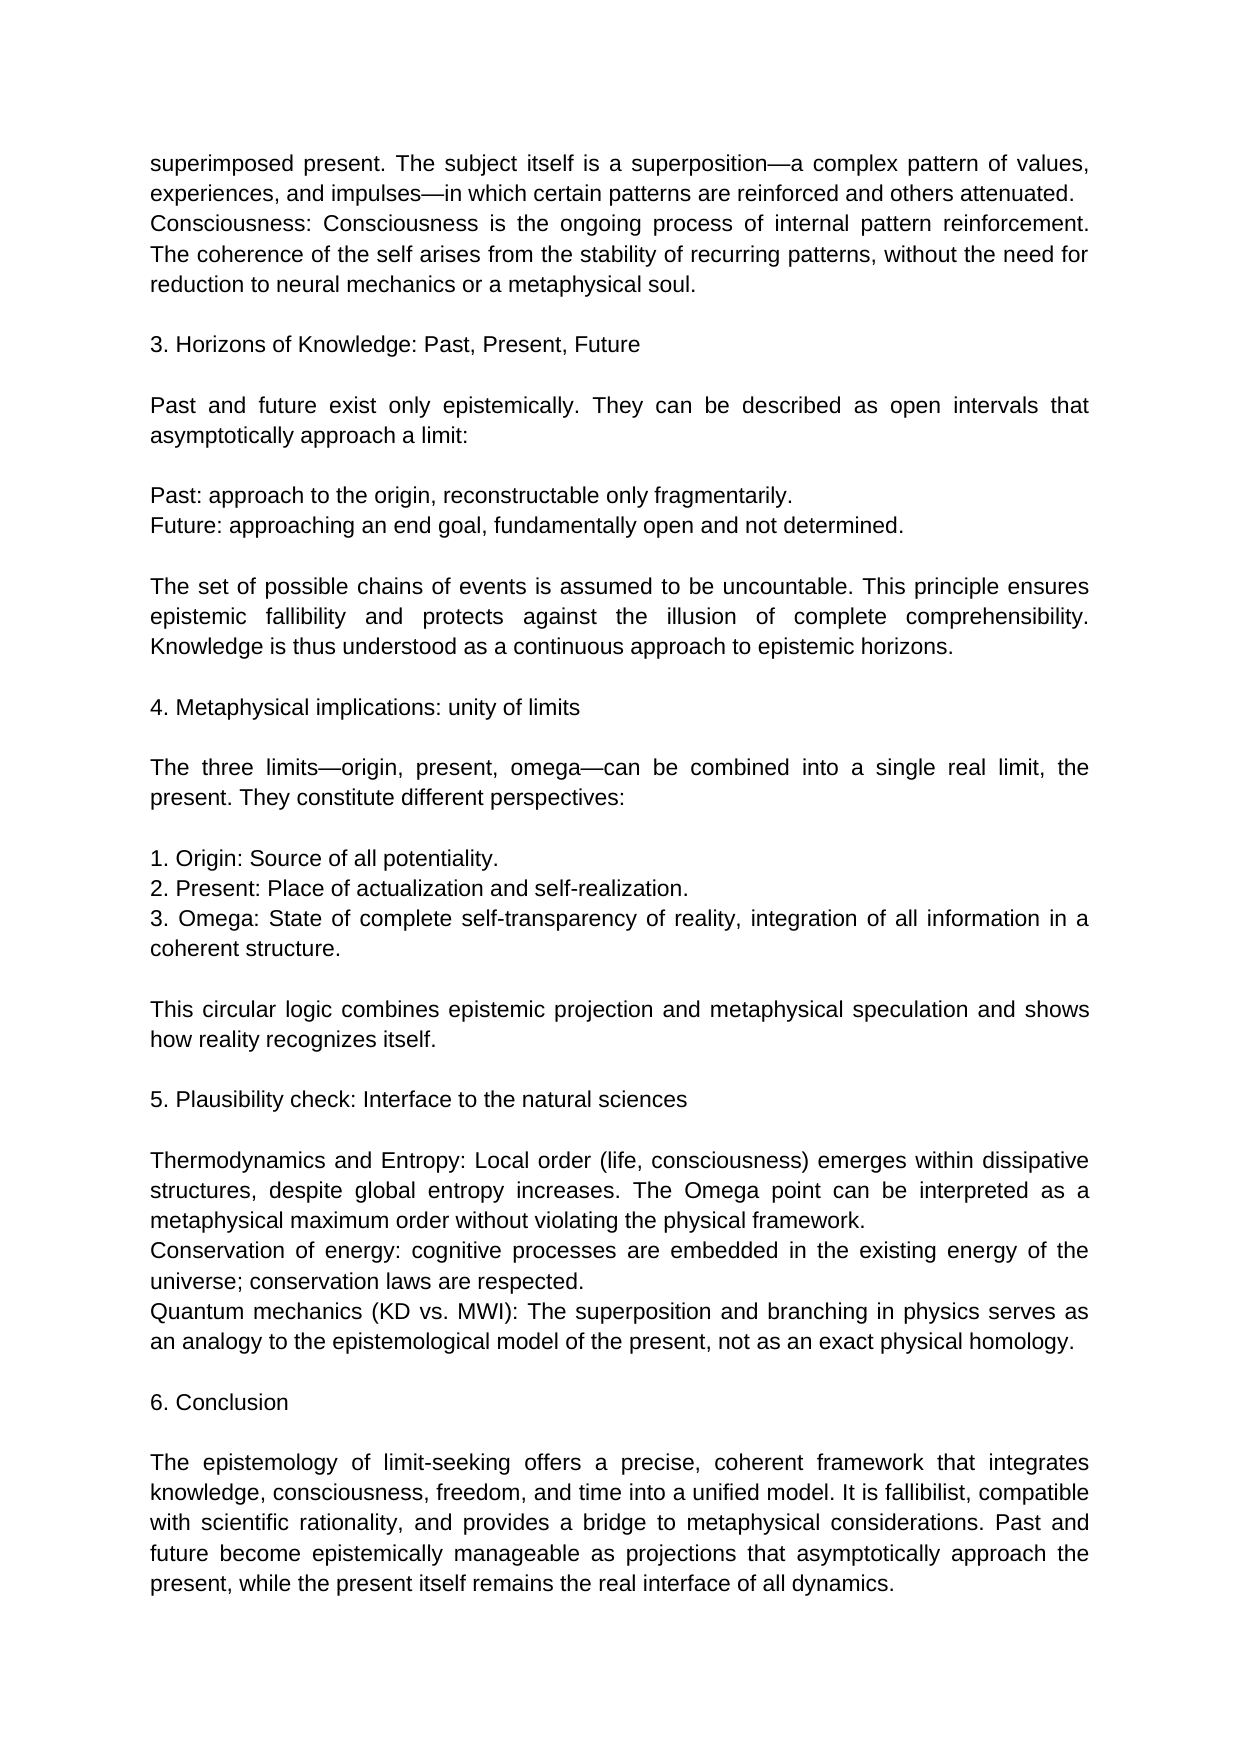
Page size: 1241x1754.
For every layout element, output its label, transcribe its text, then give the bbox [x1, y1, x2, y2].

text 3. Omega: State of complete self-transparency of reality, integration of all information in a coherent structure. [150, 905, 1090, 962]
text Thermodynamics and Entropy: Local order (life, consciousness) emerges within dissipative structures, despite global entropy increases. The Omega point can be interpreted as a metaphysical maximum order without violating the physical framework. [150, 1147, 1090, 1234]
text 3. Horizons of Knowledge: Past, Present, Future [150, 331, 1090, 358]
text Conservation of energy: cognitive processes are embedded in the existing energy of the universe; conservation laws are respected. [150, 1237, 1090, 1294]
text superimposed present. The subject itself is a superposition—a complex pattern of values, experiences, and impulses—in which certain patterns are reinforced and others attenuated. [150, 150, 1090, 207]
text The epistemology of limit-seeking offers a precise, coherent framework that integrates knowledge, consciousness, freedom, and time into a unified model. It is fallibilist, compatible with scientific rationality, and provides a bridge to metaphysical considerations. Past and future become epistemically manageable as projections that asymptotically approach the present, while the present itself remains the real interface of all dynamics. [150, 1449, 1090, 1596]
text Consciousness: Consciousness is the ongoing process of internal pattern reinforcement. The coherence of the self arises from the stability of recurring patterns, without the need for reduction to neural mechanics or a metaphysical soul. [150, 210, 1090, 297]
text 5. Plausibility check: Interface to the natural sciences [150, 1086, 1090, 1113]
text The set of possible chains of events is assumed to be uncountable. This principle ensures epistemic fallibility and protects against the illusion of complete comprehensibility. Knowledge is thus understood as a continuous approach to epistemic horizons. [150, 573, 1090, 660]
text This circular logic combines epistemic projection and metaphysical speculation and shows how reality recognizes itself. [150, 996, 1090, 1052]
text The three limits—origin, present, omega—can be combined into a single real limit, the present. They constitute different perspectives: [150, 754, 1090, 811]
text 4. Metaphysical implications: unity of limits [150, 694, 1090, 720]
text Quantum mechanics (KD vs. MWI): The superposition and branching in physics serves as an analogy to the epistemological model of the present, not as an exact physical homology. [150, 1298, 1090, 1354]
text 1. Origin: Source of all potentiality. [150, 845, 1090, 871]
text 2. Present: Place of actualization and self-realization. [150, 875, 1090, 901]
text Past: approach to the origin, reconstructable only fragmentarily. [150, 482, 1090, 509]
text 6. Conclusion [150, 1388, 1090, 1415]
text Future: approaching an end goal, fundamentally open and not determined. [150, 512, 1090, 539]
text Past and future exist only epistemically. They can be described as open intervals that asymptotically approach a limit: [150, 392, 1090, 448]
